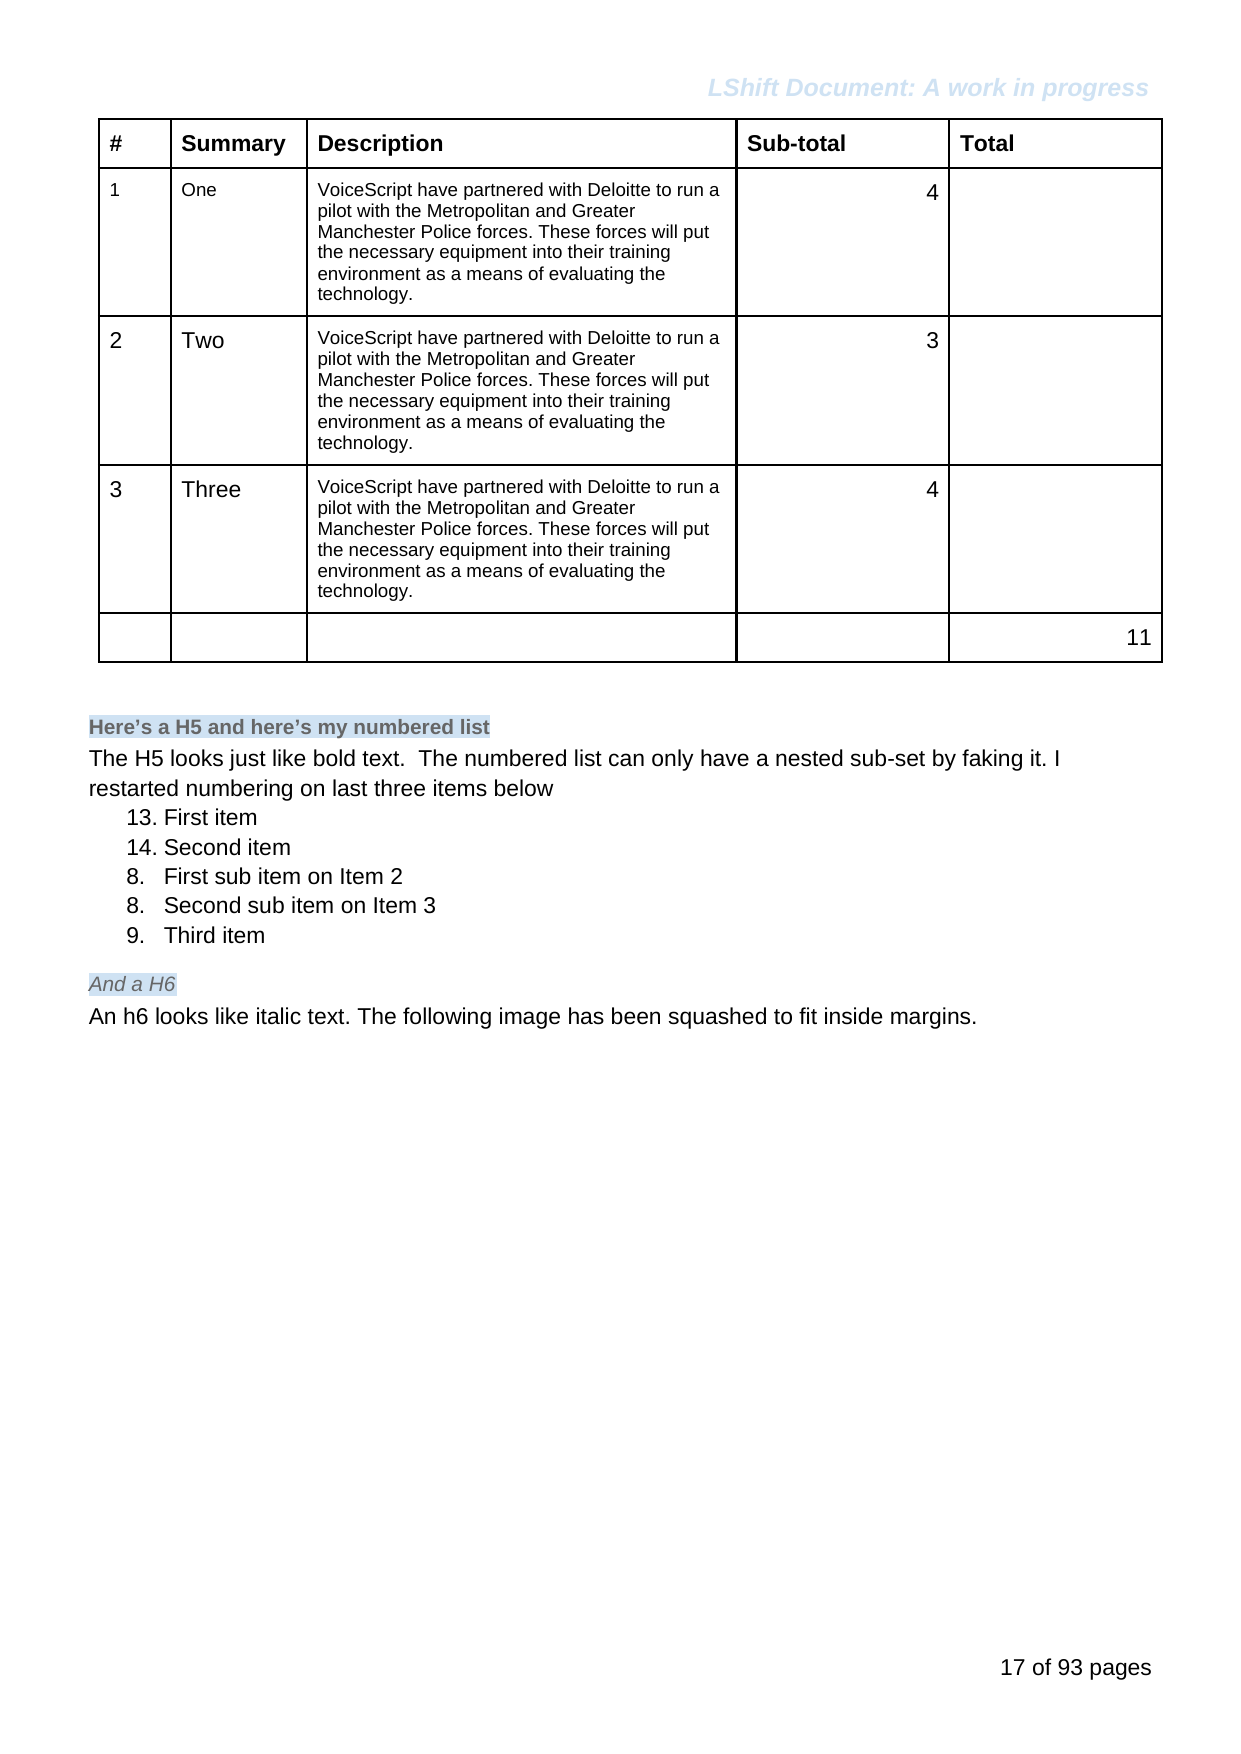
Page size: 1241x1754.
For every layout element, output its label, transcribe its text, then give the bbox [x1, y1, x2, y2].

table_cell VoiceScript have partnered with Deloitte to run a pilot with the Metropolitan and Greater Manchester Police forces. These forces will put the necessary equipment into their training environment as a means of evaluating the technology. [308, 466, 735, 612]
subtitle Here’s a H5 and here’s my numbered list [490, 715, 1152, 738]
table_cell VoiceScript have partnered with Deloitte to run a pilot with the Metropolitan and Greater Manchester Police forces. These forces will put the necessary equipment into their training environment as a means of evaluating the technology. [308, 317, 735, 464]
table_header Summary [172, 120, 306, 167]
table_cell One [172, 169, 306, 315]
table_cell 11 [950, 614, 1161, 661]
list Second item [126, 834, 1152, 860]
table_cell [950, 169, 1161, 315]
table_cell 2 [100, 317, 170, 464]
list Second sub item on Item 3 [126, 893, 1152, 918]
table_header # [100, 120, 170, 167]
table_cell [950, 317, 1161, 464]
table_cell [950, 466, 1161, 612]
table_cell [172, 614, 306, 661]
table_header Description [308, 120, 735, 167]
table_cell 4 [738, 466, 948, 612]
text The H5 looks just like bold text. The numbered list can only have a nested sub-set by faking it. I restarted numbering on last three items below [88, 746, 1152, 801]
list First sub item on Item 2 [126, 863, 1152, 889]
table_cell 3 [100, 466, 170, 612]
table_cell [308, 614, 735, 661]
table_cell 1 [100, 169, 170, 315]
table_cell [100, 614, 170, 661]
subtitle And a H6 [88, 972, 1152, 996]
text An h6 looks like italic text. The following image has been squashed to fit inside margins. [88, 1003, 1152, 1029]
table_cell [738, 614, 948, 661]
table_cell Three [172, 466, 306, 612]
list Third item [126, 922, 1152, 948]
table_header Total [950, 120, 1161, 167]
table_cell VoiceScript have partnered with Deloitte to run a pilot with the Metropolitan and Greater Manchester Police forces. These forces will put the necessary equipment into their training environment as a means of evaluating the technology. [308, 169, 735, 315]
table_header Sub-total [738, 120, 948, 167]
table_cell 4 [738, 169, 948, 315]
table_cell 3 [738, 317, 948, 464]
list First item [126, 805, 1152, 830]
table_cell Two [172, 317, 306, 464]
